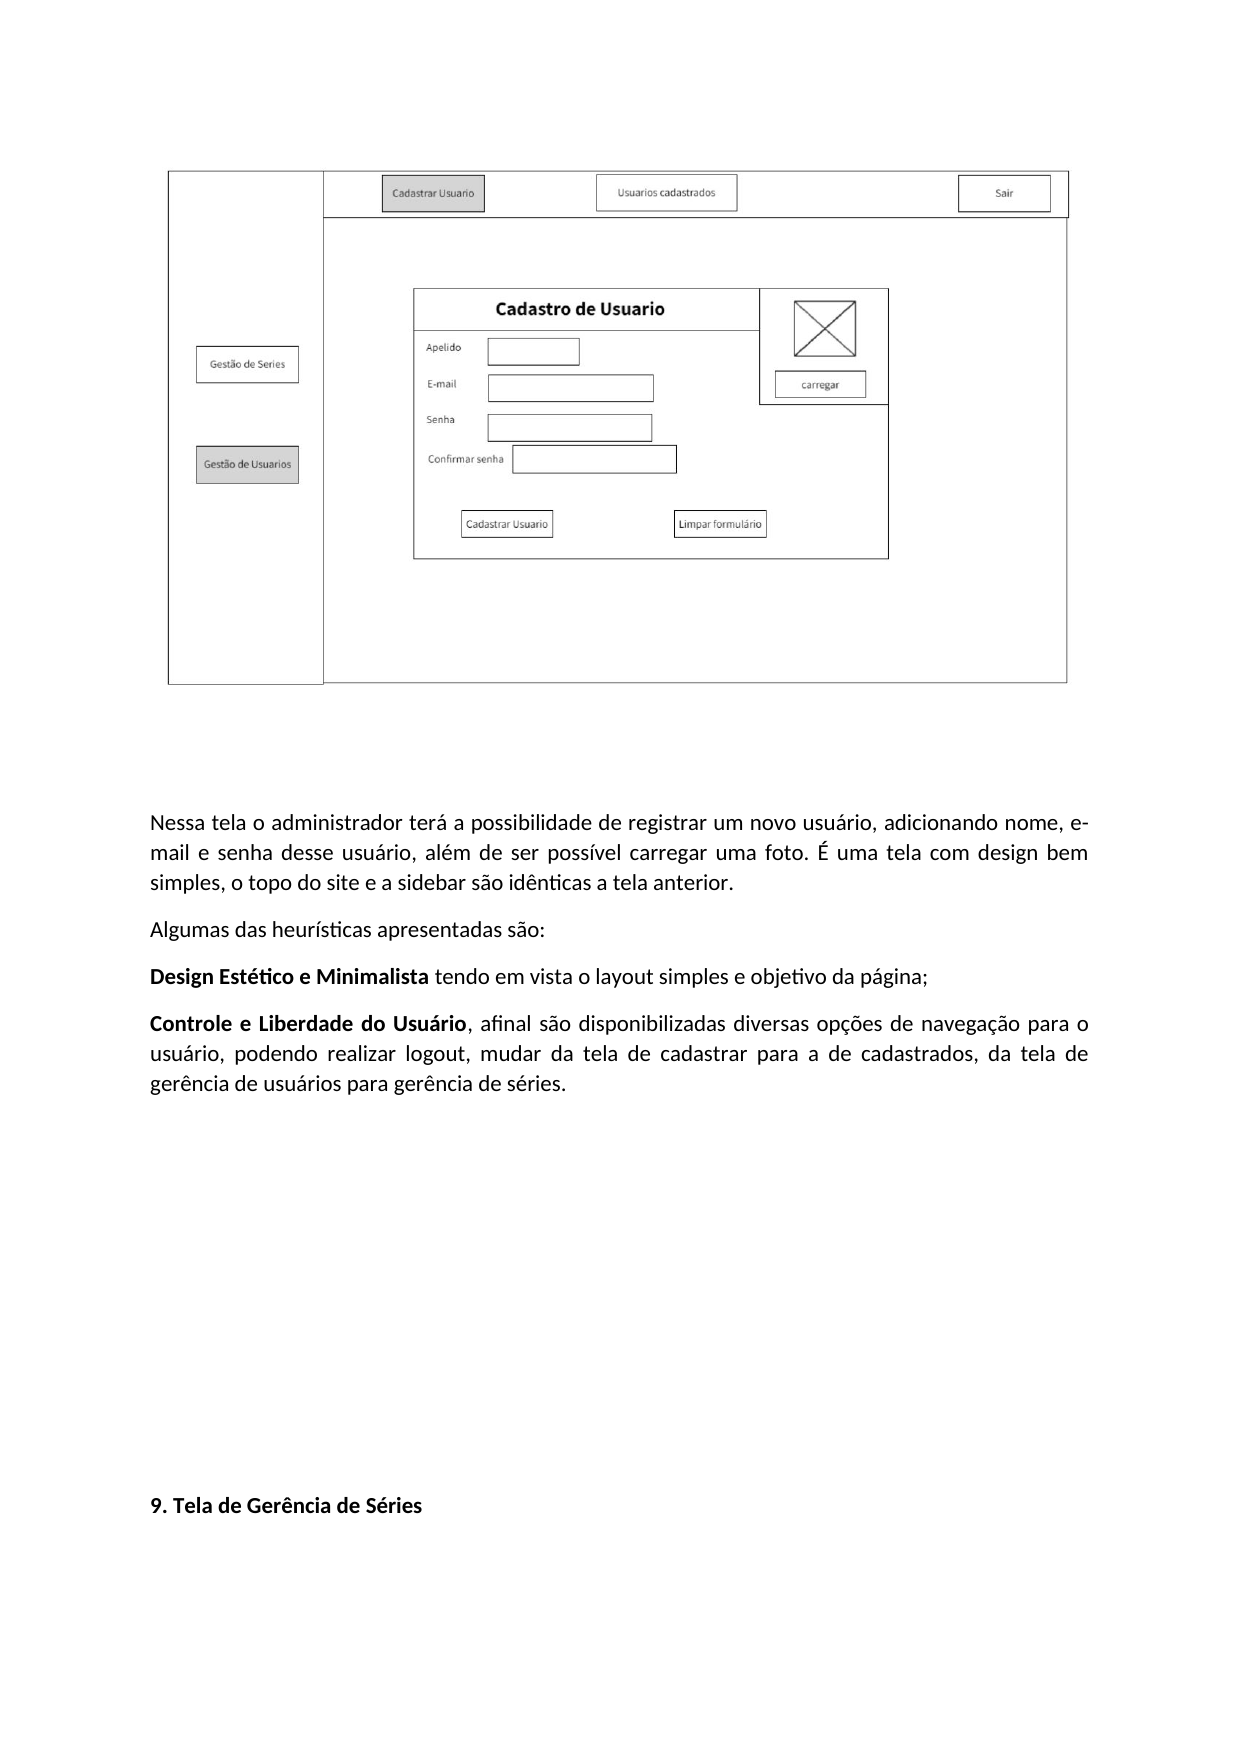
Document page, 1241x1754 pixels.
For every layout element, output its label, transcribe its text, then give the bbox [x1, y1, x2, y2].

text Controle e Liberdade do Usuário, afinal são disponibilizadas diversas opções de navegação para o usuário, podendo realizar logout, mudar da tela de cadastrar para a de cadastrados, da tela de gerência de usuários para gerência de séries. [150, 1009, 1090, 1097]
text 9. Tela de Gerência de Séries [150, 1491, 1090, 1519]
text Nessa tela o administrador terá a possibilidade de registrar um novo usuário, adicionando nome, e-mail e senha desse usuário, além de ser possível carregar uma foto. É uma tela com design bem simples, o topo do site e a sidebar são idênticas a tela anterior. [150, 808, 1090, 896]
picture [150, 150, 1089, 696]
text Design Estético e Minimalista tendo em vista o layout simples e objetivo da página; [150, 962, 1090, 990]
text Algumas das heurísticas apresentadas são: [150, 915, 1090, 943]
